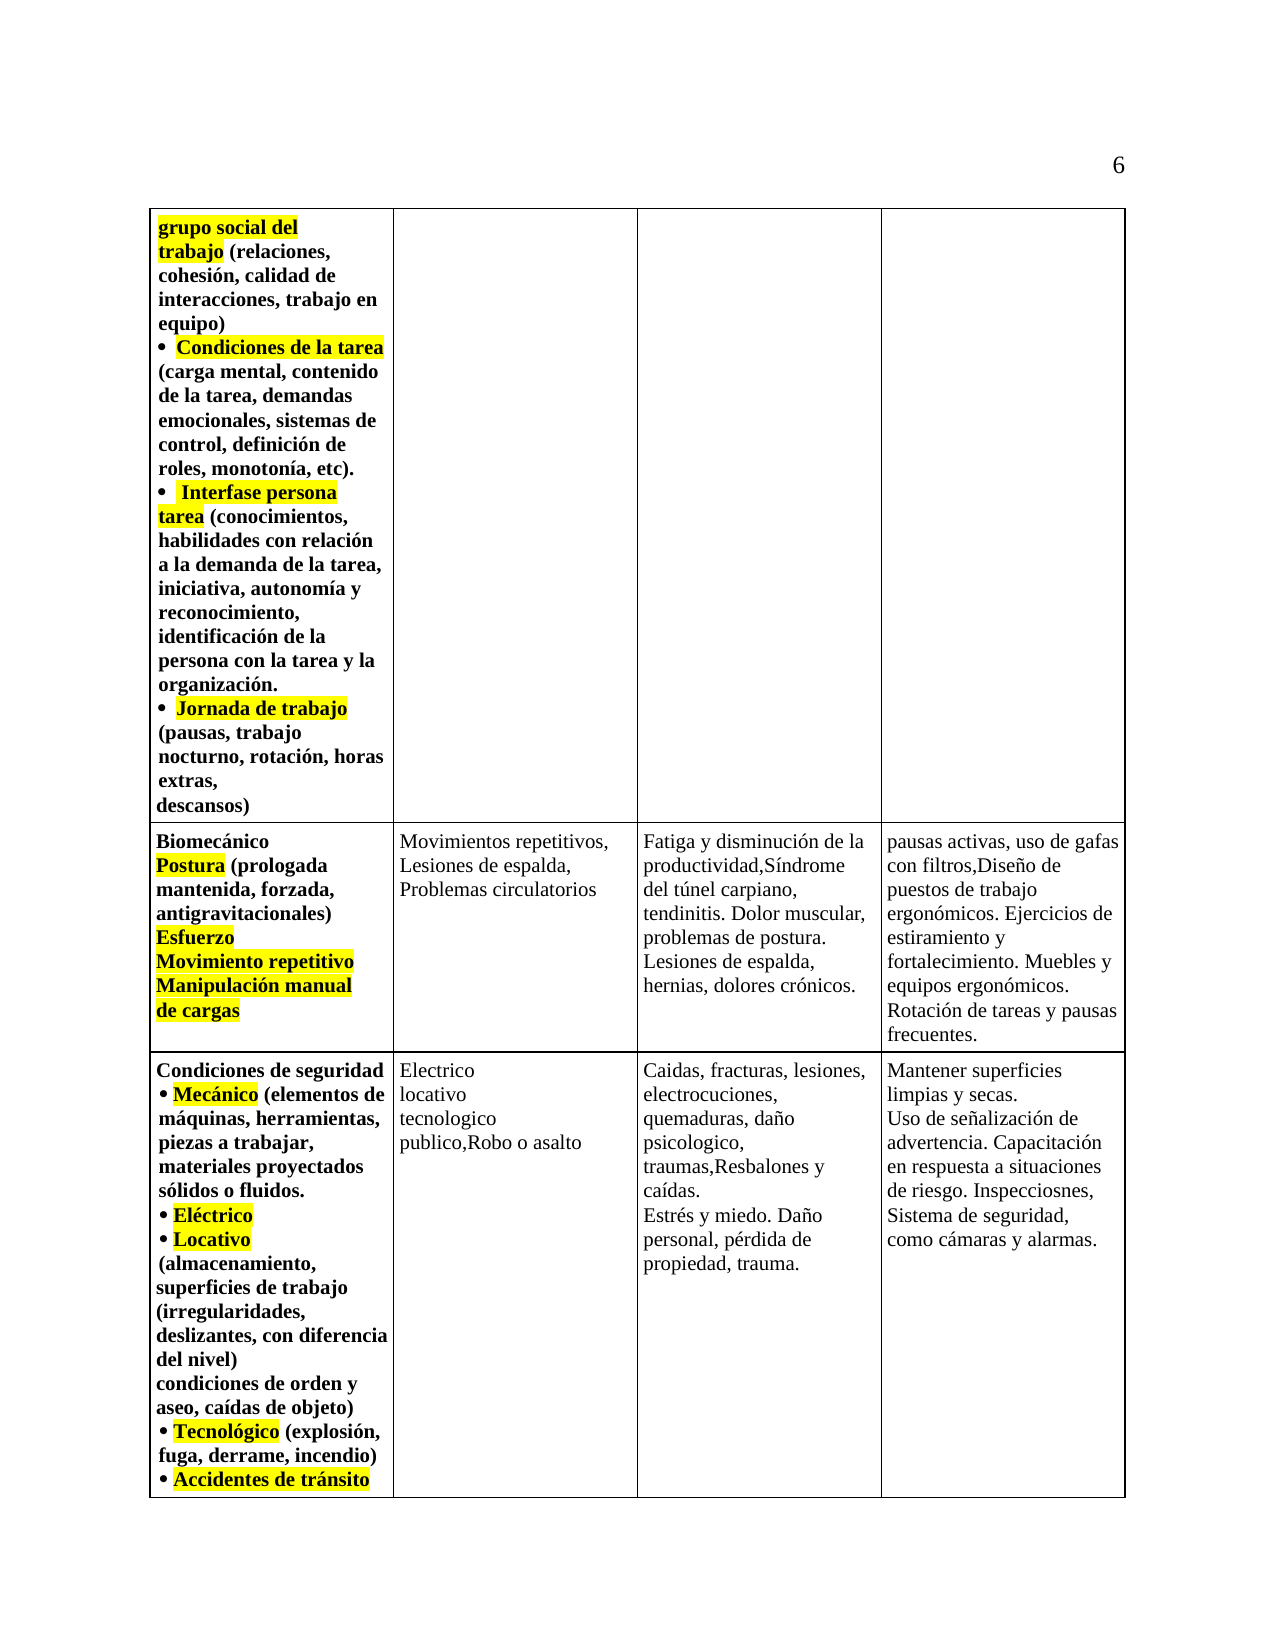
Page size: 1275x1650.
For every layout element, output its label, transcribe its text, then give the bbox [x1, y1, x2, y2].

table_cell [394, 209, 637, 822]
table_cell Movimientos repetitivos, Lesiones de espalda, Problemas circulatorios [394, 823, 637, 1051]
table_cell Mantener superficies limpias y secas. Uso de señalización de advertencia. Capacitación en respuesta a situaciones de riesgo. Inspecciosnes, Sistema de seguridad, como cámaras y alarmas. [882, 1053, 1124, 1497]
table_cell Biomecánico Postura (prologada mantenida, forzada, antigravitacionales) Esfuerzo Movimiento repetitivo Manipulación manual de cargas [151, 823, 393, 1051]
table_cell [638, 209, 881, 822]
table_cell [882, 209, 1124, 822]
table_cell grupo social del trabajo (relaciones, cohesión, calidad de interacciones, trabajo en equipo) Condiciones de la tarea (carga mental, contenido de la tarea, demandas emocionales, sistemas de control, definición de roles, monotonía, etc). Interfase persona tarea (conocimientos, habilidades con relación a la demanda de la tarea, iniciativa, autonomía y reconocimiento, identificación de la persona con la tarea y la organización. Jornada de trabajo (pausas, trabajo nocturno, rotación, horas extras, descansos) [151, 209, 393, 822]
table_cell pausas activas, uso de gafas con filtros,Diseño de puestos de trabajo ergonómicos. Ejercicios de estiramiento y fortalecimiento. Muebles y equipos ergonómicos. Rotación de tareas y pausas frecuentes. [882, 823, 1124, 1051]
table_cell Caidas, fracturas, lesiones, electrocuciones, quemaduras, daño psicologico, traumas,Resbalones y caídas. Estrés y miedo. Daño personal, pérdida de propiedad, trauma. [638, 1053, 881, 1497]
table_cell Condiciones de seguridad Mecánico (elementos de máquinas, herramientas, piezas a trabajar, materiales proyectados sólidos o fluidos. Eléctrico Locativo (almacenamiento, superficies de trabajo (irregularidades, deslizantes, con diferencia del nivel) condiciones de orden y aseo, caídas de objeto) Tecnológico (explosión, fuga, derrame, incendio) Accidentes de tránsito Públicos (Robos, atracos, asaltos, atentados, desorden público, etc.) Trabajo en Alturas Espacios Confinados [151, 1053, 393, 1497]
table_cell Electrico locativo tecnologico publico,Robo o asalto [394, 1053, 637, 1497]
table_cell Fatiga y disminución de la productividad,Síndrome del túnel carpiano, tendinitis. Dolor muscular, problemas de postura. Lesiones de espalda, hernias, dolores crónicos. [638, 823, 881, 1051]
